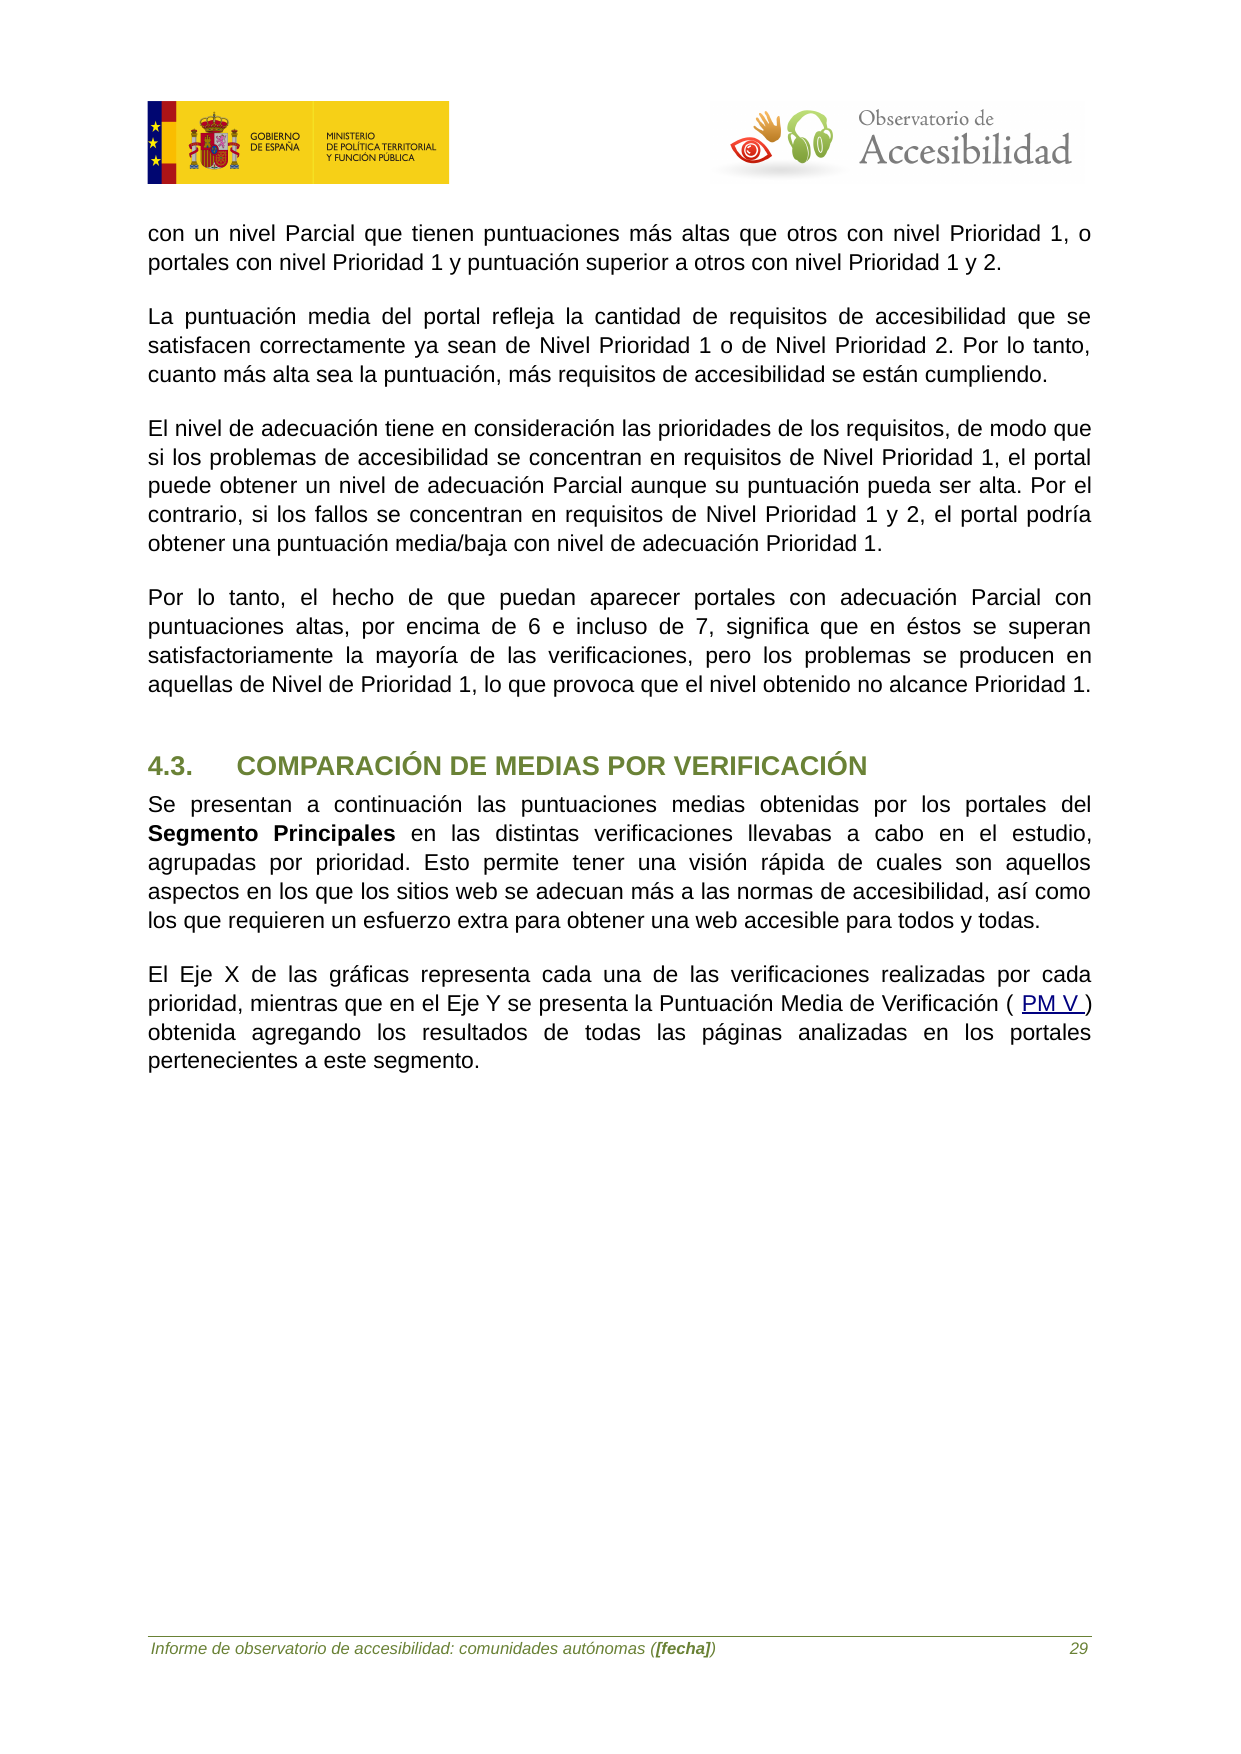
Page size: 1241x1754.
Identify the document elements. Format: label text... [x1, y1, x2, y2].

text La puntuación media del portal refleja la cantidad de requisitos de accesibilidad que se satisfacen correctamente ya sean de Nivel Prioridad 1 o de Nivel Prioridad 2. Por lo tanto, cuanto más alta sea la puntuación, más requisitos de accesibilidad se están cumpliendo. [148, 303, 1092, 387]
subtitle Comparación de medias por verificación [148, 750, 1092, 781]
text con un nivel Parcial que tienen puntuaciones más altas que otros con nivel Prioridad 1, o portales con nivel Prioridad 1 y puntuación superior a otros con nivel Prioridad 1 y 2. [148, 220, 1092, 275]
text El nivel de adecuación tiene en consideración las prioridades de los requisitos, de modo que si los problemas de accesibilidad se concentran en requisitos de Nivel Prioridad 1, el portal puede obtener un nivel de adecuación Parcial aunque su puntuación pueda ser alta. Por el contrario, si los fallos se concentran en requisitos de Nivel Prioridad 1 y 2, el portal podría obtener una puntuación media/baja con nivel de adecuación Prioridad 1. [148, 414, 1092, 557]
text El Eje X de las gráficas representa cada una de las verificaciones realizadas por cada prioridad, mientras que en el Eje Y se presenta la Puntuación Media de Verificación ( PM V ) obtenida agregando los resultados de todas las páginas analizadas en los portales pertenecientes a este segmento. [148, 961, 1092, 1074]
picture [710, 101, 1086, 184]
text Se presentan a continuación las puntuaciones medias obtenidas por los portales del Segmento Principales en las distintas verificaciones llevabas a cabo en el estudio, agrupadas por prioridad. Esto permite tener una visión rápida de cuales son aquellos aspectos en los que los sitios web se adecuan más a las normas de accesibilidad, así como los que requieren un esfuerzo extra para obtener una web accesible para todos y todas. [148, 791, 1092, 933]
picture [147, 101, 450, 184]
text Por lo tanto, el hecho de que puedan aparecer portales con adecuación Parcial con puntuaciones altas, por encima de 6 e incluso de 7, significa que en éstos se superan satisfactoriamente la mayoría de las verificaciones, pero los problemas se producen en aquellas de Nivel de Prioridad 1, lo que provoca que el nivel obtenido no alcance Prioridad 1. [148, 584, 1092, 697]
